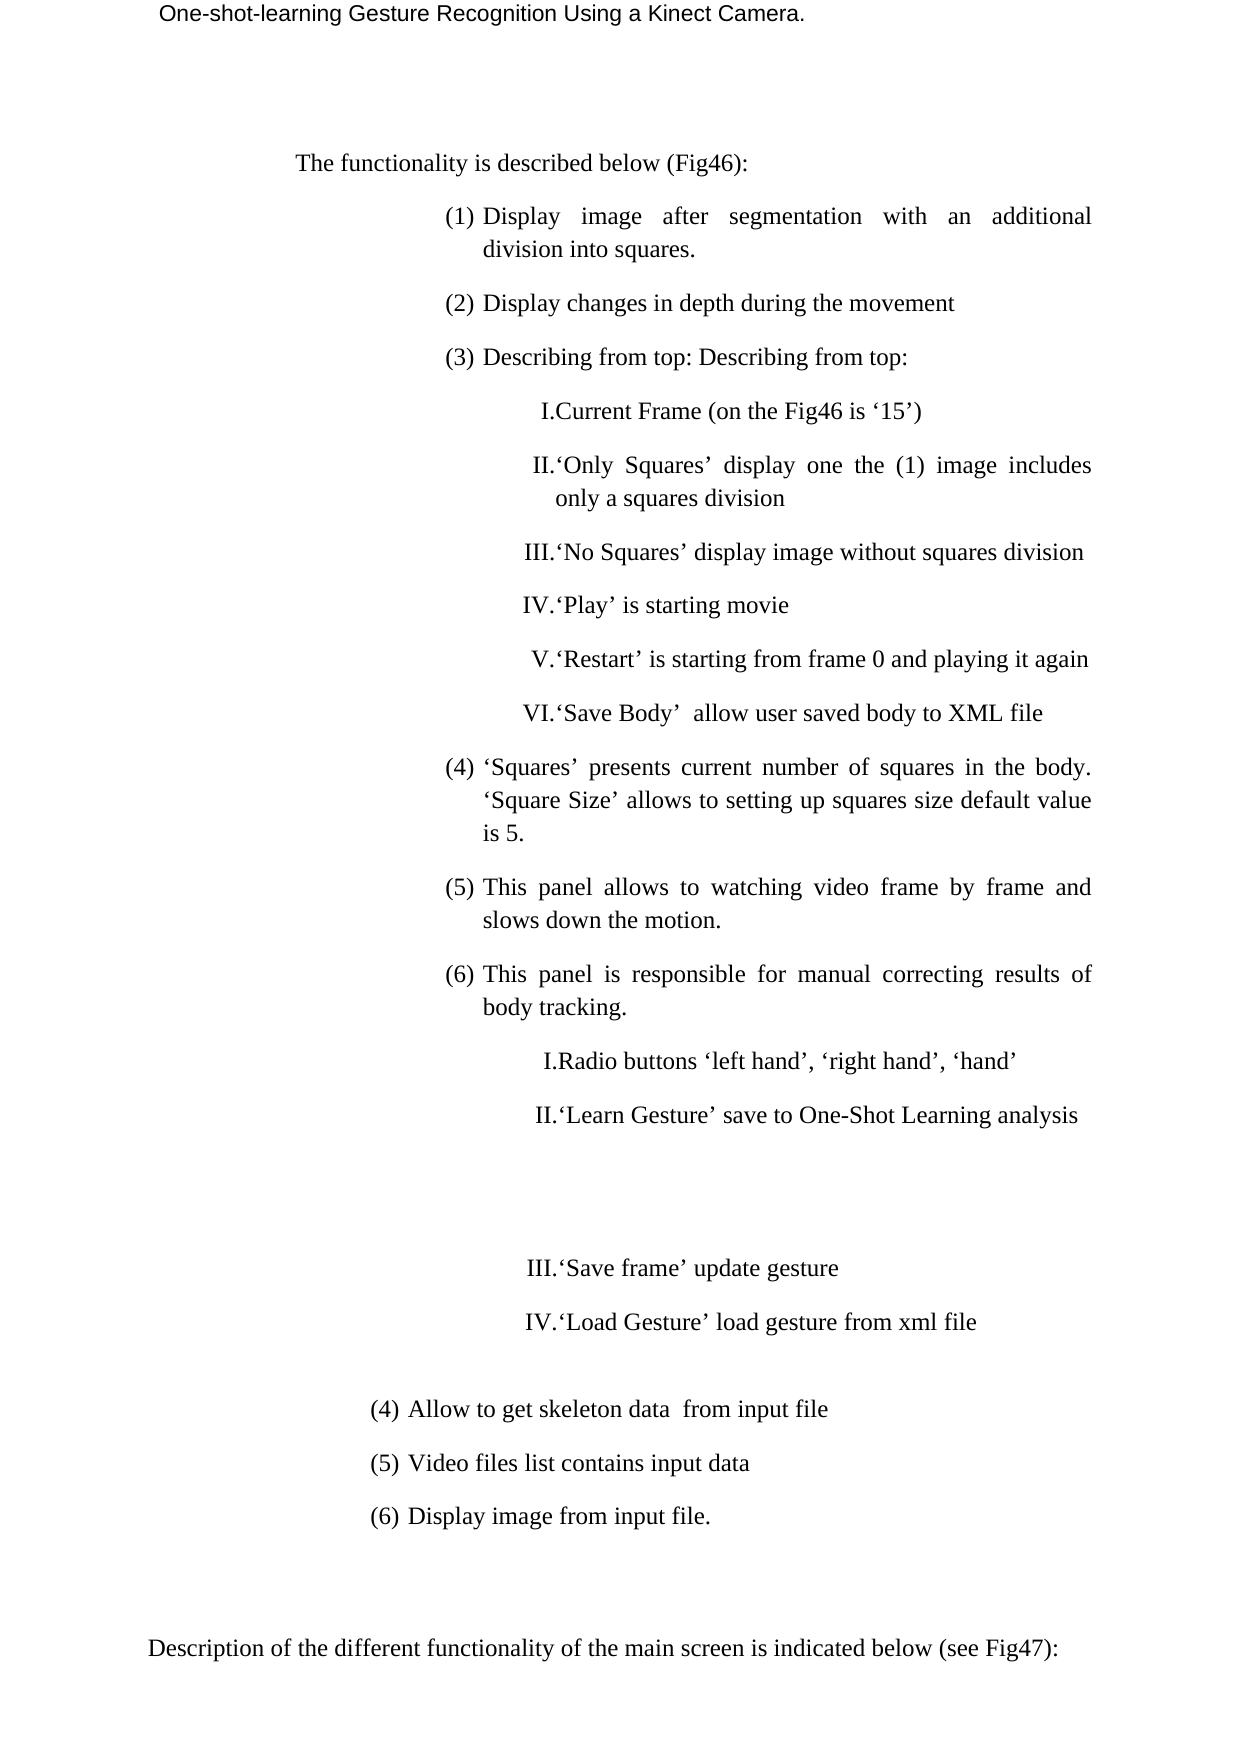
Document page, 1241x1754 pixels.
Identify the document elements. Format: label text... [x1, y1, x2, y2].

list Display image from input file. [370, 1501, 1093, 1530]
list Allow to get skeleton data from input file [370, 1394, 1093, 1422]
list ‘No Squares’ display image without squares division [518, 537, 1093, 566]
list Display changes in depth during the movement [445, 288, 1093, 317]
list ‘Save frame’ update gesture [520, 1253, 1093, 1282]
list Describing from top: Describing from top: [445, 342, 1093, 371]
list This panel is responsible for manual correcting results of body tracking. [445, 959, 1093, 1021]
text Description of the different functionality of the main screen is indicated below (see Fig47): [148, 1633, 1093, 1662]
list ‘Play’ is starting movie [518, 591, 1093, 619]
list Radio buttons ‘left hand’, ‘right hand’, ‘hand’ [520, 1046, 1093, 1074]
list This panel allows to watching video frame by frame and slows down the motion. [445, 872, 1093, 934]
list Display image after segmentation with an additional division into squares. [445, 201, 1093, 263]
text The functionality is described below (Fig46): [295, 148, 1093, 176]
list Current Frame (on the Fig46 is ‘15’) [518, 396, 1093, 425]
list ‘Restart’ is starting from frame 0 and playing it again [518, 644, 1093, 673]
list ‘Learn Gesture’ save to One-Shot Learning analysis [520, 1100, 1093, 1128]
list ‘Load Gesture’ load gesture from xml file [520, 1307, 1093, 1336]
list ‘Squares’ presents current number of squares in the body. ‘Square Size’ allows to setting up squares size default value is 5. [445, 752, 1093, 847]
list ‘Only Squares’ display one the (1) image includes only a squares division [518, 450, 1093, 512]
list Video files list contains input data [370, 1448, 1093, 1476]
list ‘Save Body’ allow user saved body to XML file [518, 698, 1093, 727]
